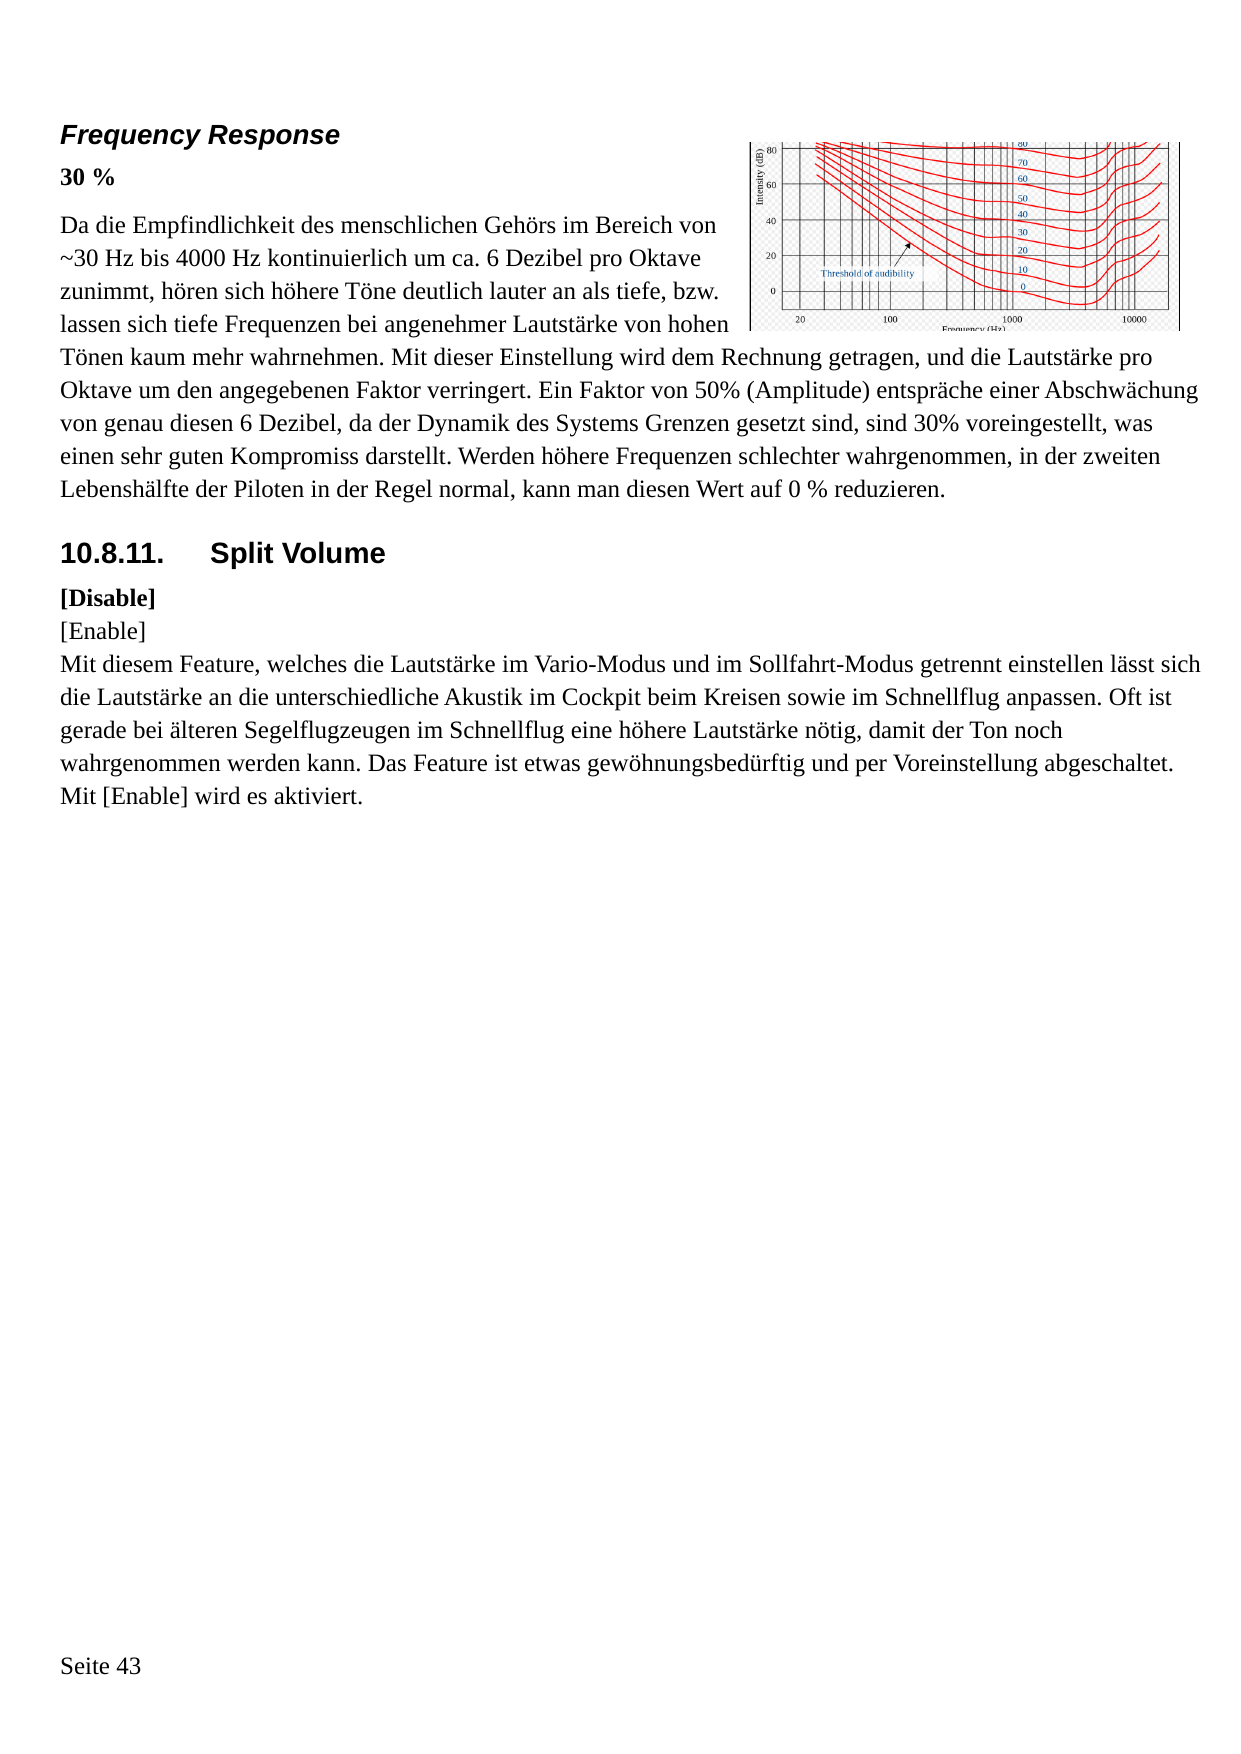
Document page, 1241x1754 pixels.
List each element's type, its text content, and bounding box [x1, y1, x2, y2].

picture [749, 142, 1180, 331]
text [Enable] [60, 616, 1207, 644]
text [Disable] [60, 583, 1207, 611]
text Da die Empfindlichkeit des menschlichen Gehörs im Bereich von ~30 Hz bis 4000 Hz kontinuierlich um ca. 6 Dezibel pro Oktave zunimmt, hören sich höhere Töne deutlich lauter an als tiefe, bzw. lassen sich tiefe Frequenzen bei angenehmer Lautstärke von hohen Tönen kaum mehr wahrnehmen. Mit dieser Einstellung wird dem Rechnung getragen, und die Lautstärke pro Oktave um den angegebenen Faktor verringert. Ein Faktor von 50% (Amplitude) entspräche einer Abschwächung von genau diesen 6 Dezibel, da der Dynamik des Systems Grenzen gesetzt sind, sind 30% voreingestellt, was einen sehr guten Kompromiss darstellt. Werden höhere Frequenzen schlechter wahrgenommen, in der zweiten Lebenshälfte der Piloten in der Regel normal, kann man diesen Wert auf 0 % reduzieren. [60, 210, 1207, 503]
subtitle Split Volume [60, 536, 1207, 570]
text 30 % [60, 162, 749, 191]
subtitle Frequency Response [60, 118, 1207, 150]
text [1180, 162, 1207, 191]
text Mit diesem Feature, welches die Lautstärke im Vario-Modus und im Sollfahrt-Modus getrennt einstellen lässt sich die Lautstärke an die unterschiedliche Akustik im Cockpit beim Kreisen sowie im Schnellflug anpassen. Oft ist gerade bei älteren Segelflugzeugen im Schnellflug eine höhere Lautstärke nötig, damit der Ton noch wahrgenommen werden kann. Das Feature ist etwas gewöhnungsbedürftig und per Voreinstellung abgeschaltet. Mit [Enable] wird es aktiviert. [60, 649, 1207, 809]
